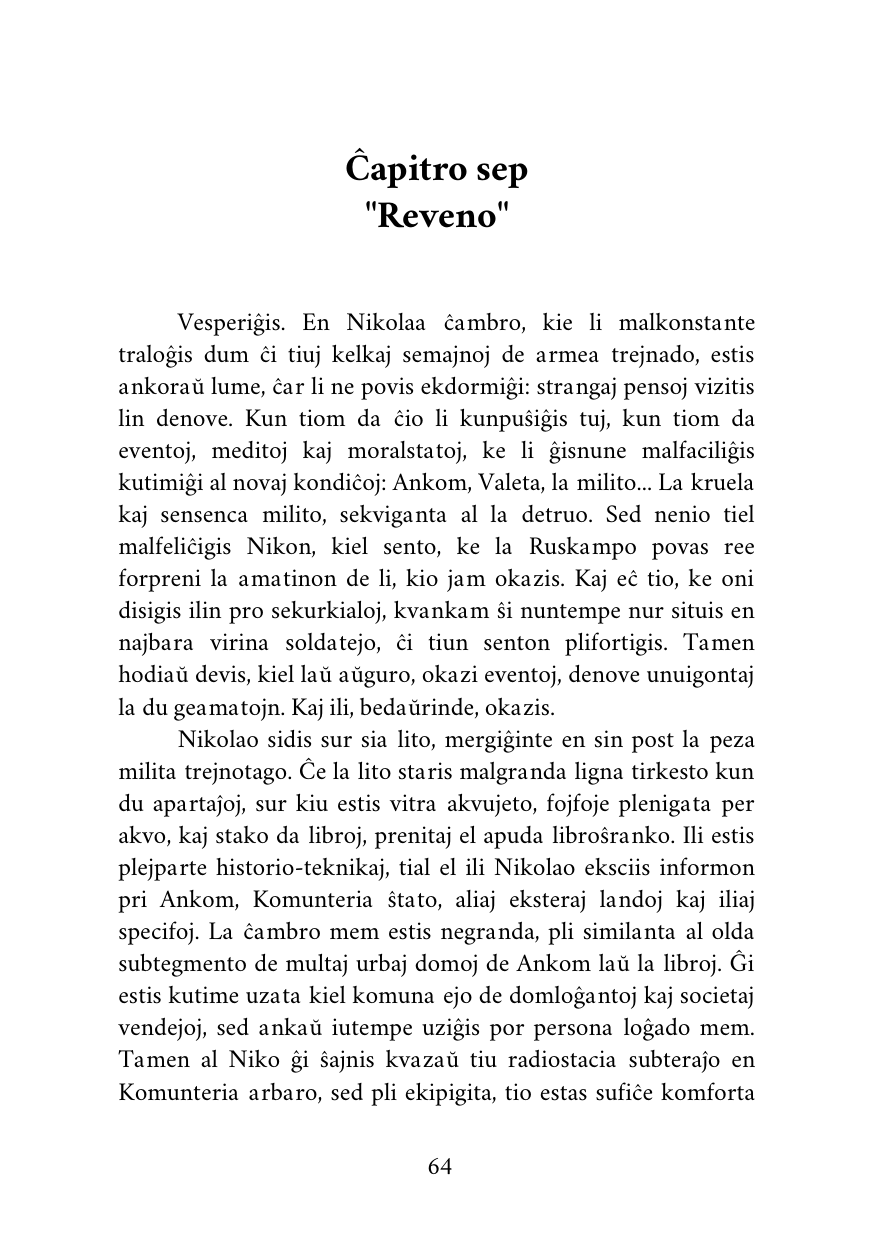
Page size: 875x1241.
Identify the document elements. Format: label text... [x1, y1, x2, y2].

text Nikolao sidis sur sia lito, mergiĝinte en sin post la peza milita trejnotago. Ĉe la lito staris malgranda ligna tirkesto kun du apartaĵoj, sur kiu estis vitra akvujeto, fojfoje plenigata per akvo, kaj stako da libroj, prenitaj el apuda libroŝranko. Ili estis plejparte historio-teknikaj, tial el ili Nikolao eksciis informon pri Ankom, Komunteria ŝtato, aliaj eksteraj landoj kaj iliaj specifoj. La ĉambro mem estis negranda, pli similanta al olda subtegmento de multaj urbaj domoj de Ankom laŭ la libroj. Ĝi estis kutime uzata kiel komuna ejo de domloĝantoj kaj societaj vendejoj, sed ankaŭ iutempe uziĝis por persona loĝado mem. Tamen al Niko ĝi ŝajnis kvazaŭ tiu radiostacia subteraĵo en Komunteria arbaro, sed pli ekipigita, tio estas sufiĉe komforta [118, 722, 756, 1107]
subtitle Ĉapitro sep "Reveno" [118, 143, 756, 238]
text Vesperiĝis. En Nikolaa ĉambro, kie li malkonstante traloĝis dum ĉi tiuj kelkaj semajnoj de armea trejnado, estis ankoraŭ lume, ĉar li ne povis ekdormiĝi: strangaj pensoj vizitis lin denove. Kun tiom da ĉio li kunpuŝiĝis tuj, kun tiom da eventoj, meditoj kaj moralstatoj, ke li ĝisnune malfaciliĝis kutimiĝi al novaj kondiĉoj: Ankom, Valeta, la milito... La kruela kaj sensenca milito, sekviganta al la detruo. Sed nenio tiel malfeliĉigis Nikon, kiel sento, ke la Ruskampo povas ree forpreni la amatinon de li, kio jam okazis. Kaj eĉ tio, ke oni disigis ilin pro sekurkialoj, kvankam ŝi nuntempe nur situis en najbara virina soldatejo, ĉi tiun senton plifortigis. Tamen hodiaŭ devis, kiel laŭ aŭguro, okazi eventoj, denove unuigontaj la du geamatojn. Kaj ili, bedaŭrinde, okazis. [118, 305, 756, 722]
